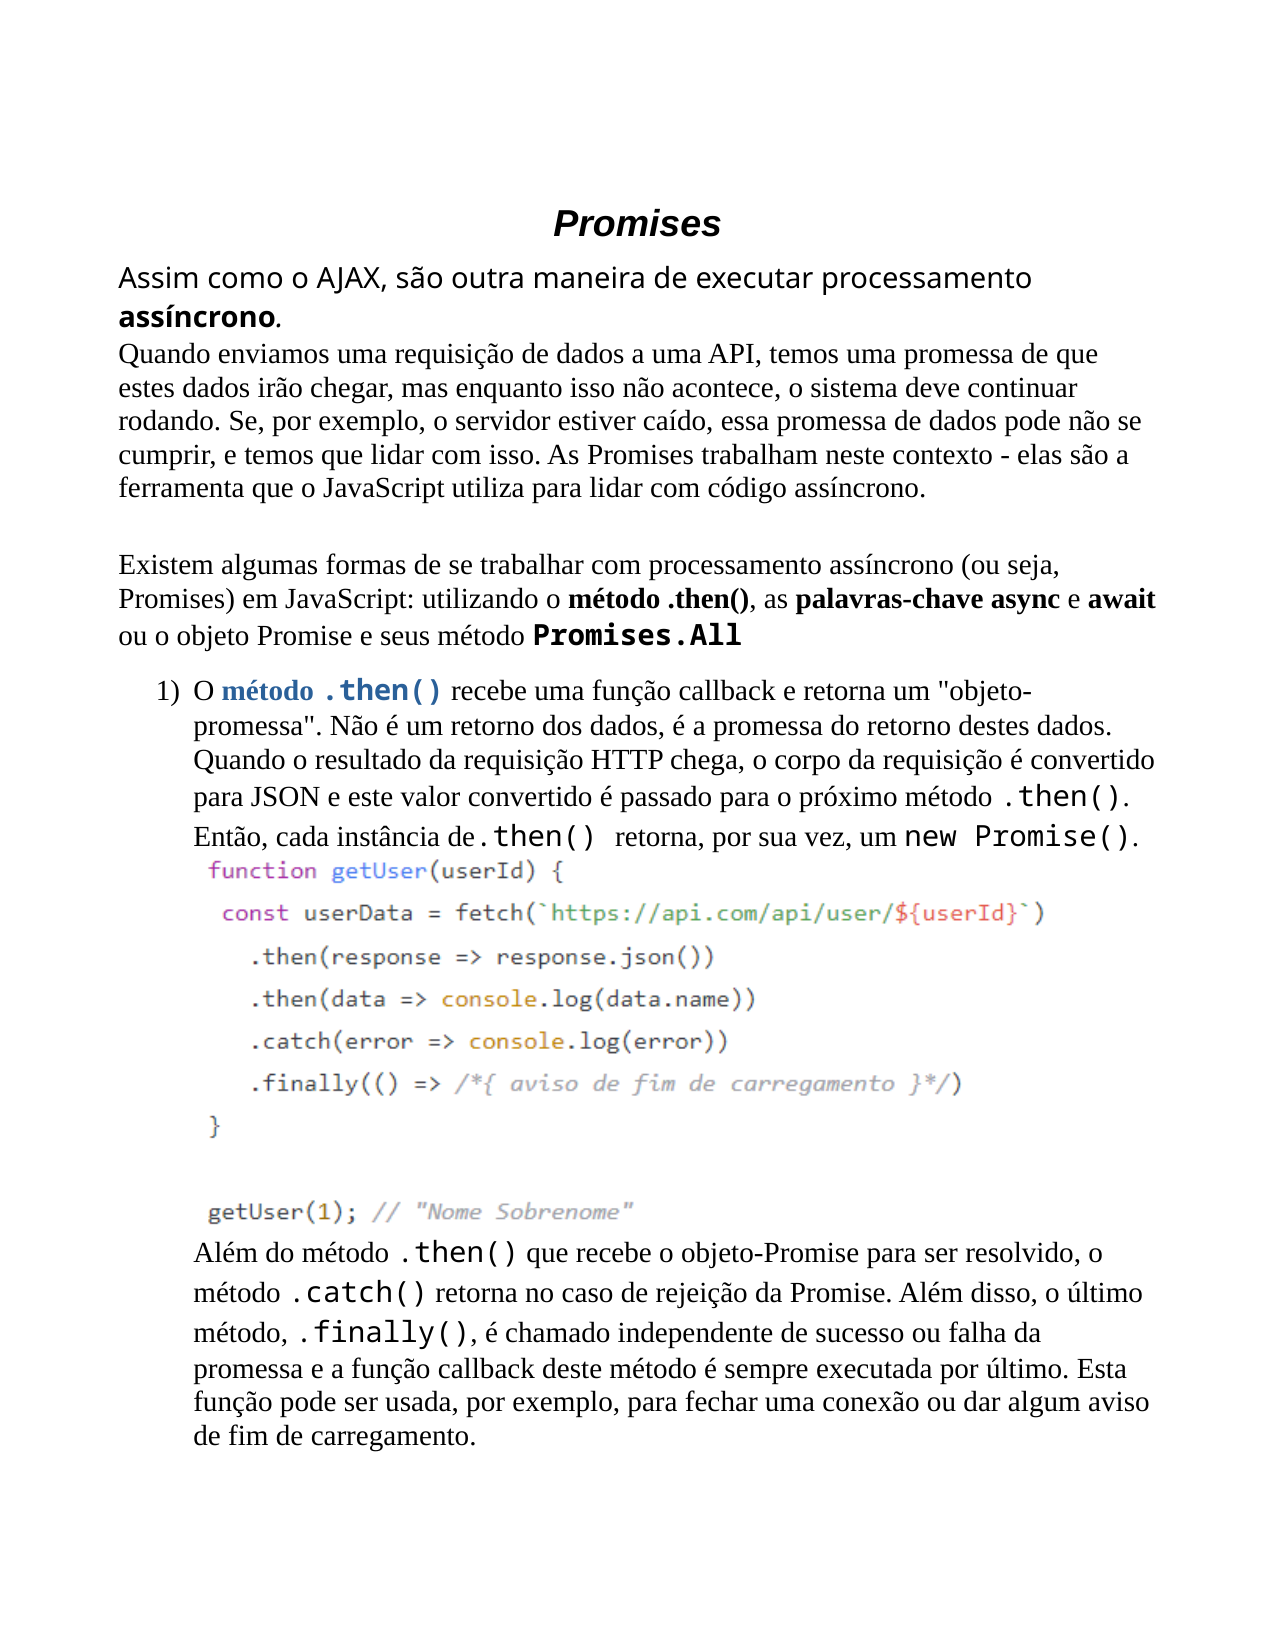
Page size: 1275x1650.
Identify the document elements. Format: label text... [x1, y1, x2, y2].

text Existem algumas formas de se trabalhar com processamento assíncrono (ou seja, Promises) em JavaScript: utilizando o método .then(), as palavras-chave async e await ou o objeto Promise e seus método Promises.All [118, 547, 1157, 654]
list O método .then() recebe uma função callback e retorna um "objeto-promessa". Não é um retorno dos dados, é a promessa do retorno destes dados. Quando o resultado da requisição HTTP chega, o corpo da requisição é convertido para JSON e este valor convertido é passado para o próximo método .then(). Então, cada instância de.then() retorna, por sua vez, um new Promise(). Além do método .then() que recebe o objeto-Promise para ser resolvido, o método .catch() retorna no caso de rejeição da Promise. Além disso, o último método, .finally(), é chamado independente de sucesso ou falha da promessa e a função callback deste método é sempre executada por último. Esta função pode ser usada, por exemplo, para fechar uma conexão ou dar algum aviso de fim de carregamento. [156, 669, 1157, 1451]
text Assim como o AJAX, são outra maneira de executar processamento assíncrono. Quando enviamos uma requisição de dados a uma API, temos uma promessa de que estes dados irão chegar, mas enquanto isso não acontece, o sistema deve continuar rodando. Se, por exemplo, o servidor estiver caído, essa promessa de dados pode não se cumprir, e temos que lidar com isso. As Promises trabalham neste contexto - elas são a ferramenta que o JavaScript utiliza para lidar com código assíncrono. [118, 257, 1157, 533]
picture [193, 855, 1062, 1232]
subtitle Promises [118, 201, 1157, 244]
